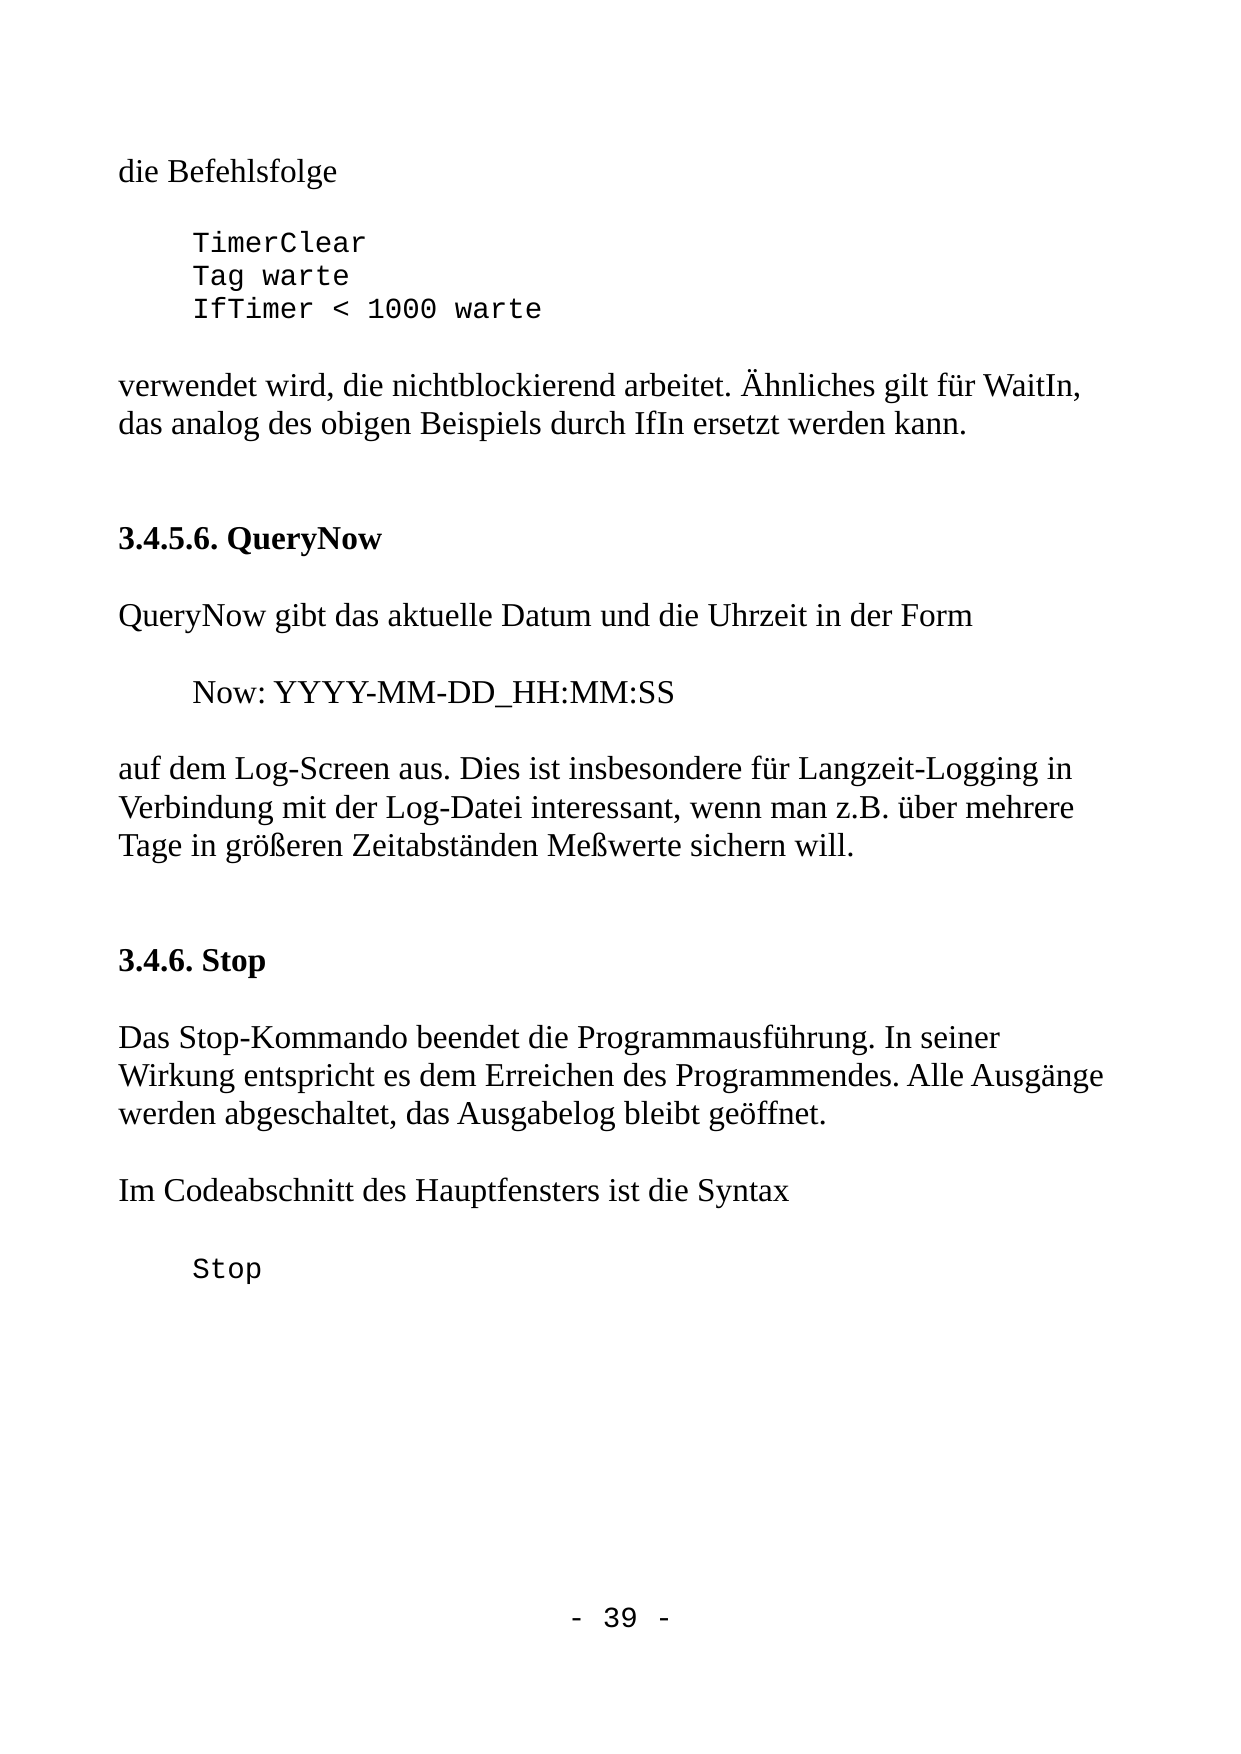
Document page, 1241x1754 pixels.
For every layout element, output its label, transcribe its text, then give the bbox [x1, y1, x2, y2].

text die Befehlsfolge [118, 151, 1122, 189]
text IfTimer < 1000 warte [118, 294, 1122, 327]
text TimerClear [118, 228, 1122, 261]
text 3.4.5.6. QueryNow [118, 518, 1122, 557]
text verwendet wird, die nichtblockierend arbeitet. Ähnliches gilt für WaitIn, das analog des obigen Beispiels durch IfIn ersetzt werden kann. [118, 365, 1122, 442]
text QueryNow gibt das aktuelle Datum und die Uhrzeit in der Form [118, 595, 1122, 633]
text Das Stop-Kommando beendet die Programmausführung. In seiner Wirkung entspricht es dem Erreichen des Programmendes. Alle Ausgänge werden abgeschaltet, das Ausgabelog bleibt geöffnet. [118, 1017, 1122, 1132]
text Im Codeabschnitt des Hauptfensters ist die Syntax [118, 1170, 1122, 1208]
text Tag warte [118, 261, 1122, 294]
text Now: YYYY-MM-DD_HH:MM:SS [118, 672, 1122, 710]
text 3.4.6. Stop [118, 940, 1122, 978]
text Stop [118, 1247, 1122, 1287]
text auf dem Log-Screen aus. Dies ist insbesondere für Langzeit-Logging in Verbindung mit der Log-Datei interessant, wenn man z.B. über mehrere Tage in größeren Zeitabständen Meßwerte sichern will. [118, 748, 1122, 863]
